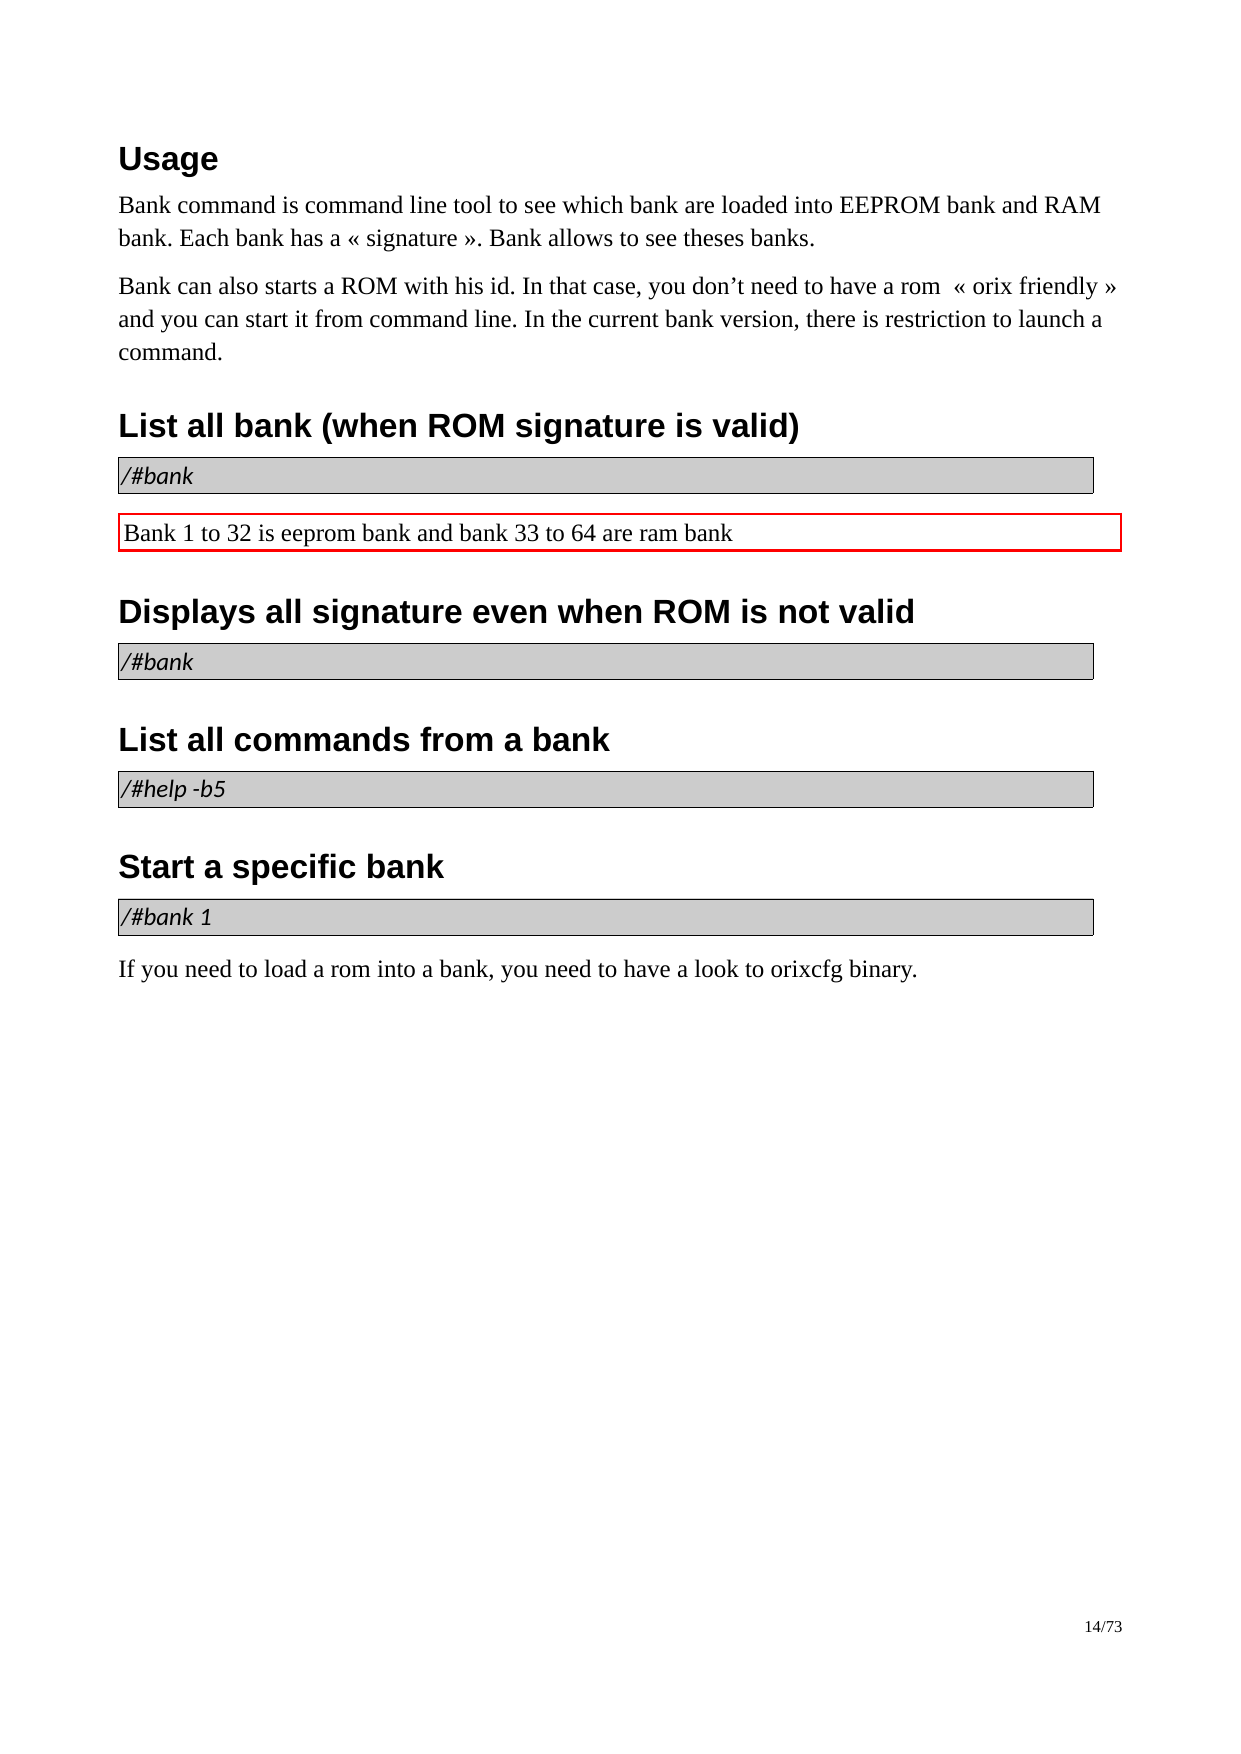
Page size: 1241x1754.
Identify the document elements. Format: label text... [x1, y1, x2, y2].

subtitle Displays all signature even when ROM is not valid [118, 592, 1122, 630]
text Bank command is command line tool to see which bank are loaded into EEPROM bank and RAM bank. Each bank has a « signature ». Bank allows to see theses banks. [118, 190, 1122, 252]
text If you need to load a rom into a bank, you need to have a look to orixcfg binary. [118, 954, 1122, 983]
text /#bank [119, 644, 1093, 679]
text Bank 1 to 32 is eeprom bank and bank 33 to 64 are ram bank [120, 515, 1120, 549]
subtitle List all commands from a bank [118, 719, 1122, 758]
text Bank can also starts a ROM with his id. In that case, you don’t need to have a rom « orix friendly » and you can start it from command line. In the current bank version, there is restriction to launch a command. [118, 271, 1122, 366]
text /#help -b5 [119, 772, 1093, 807]
subtitle Usage [118, 139, 1122, 178]
text /#bank [119, 458, 1093, 493]
subtitle Start a specific bank [118, 847, 1122, 886]
text /#bank 1 [119, 900, 1093, 935]
subtitle List all bank (when ROM signature is valid) [118, 406, 1122, 444]
